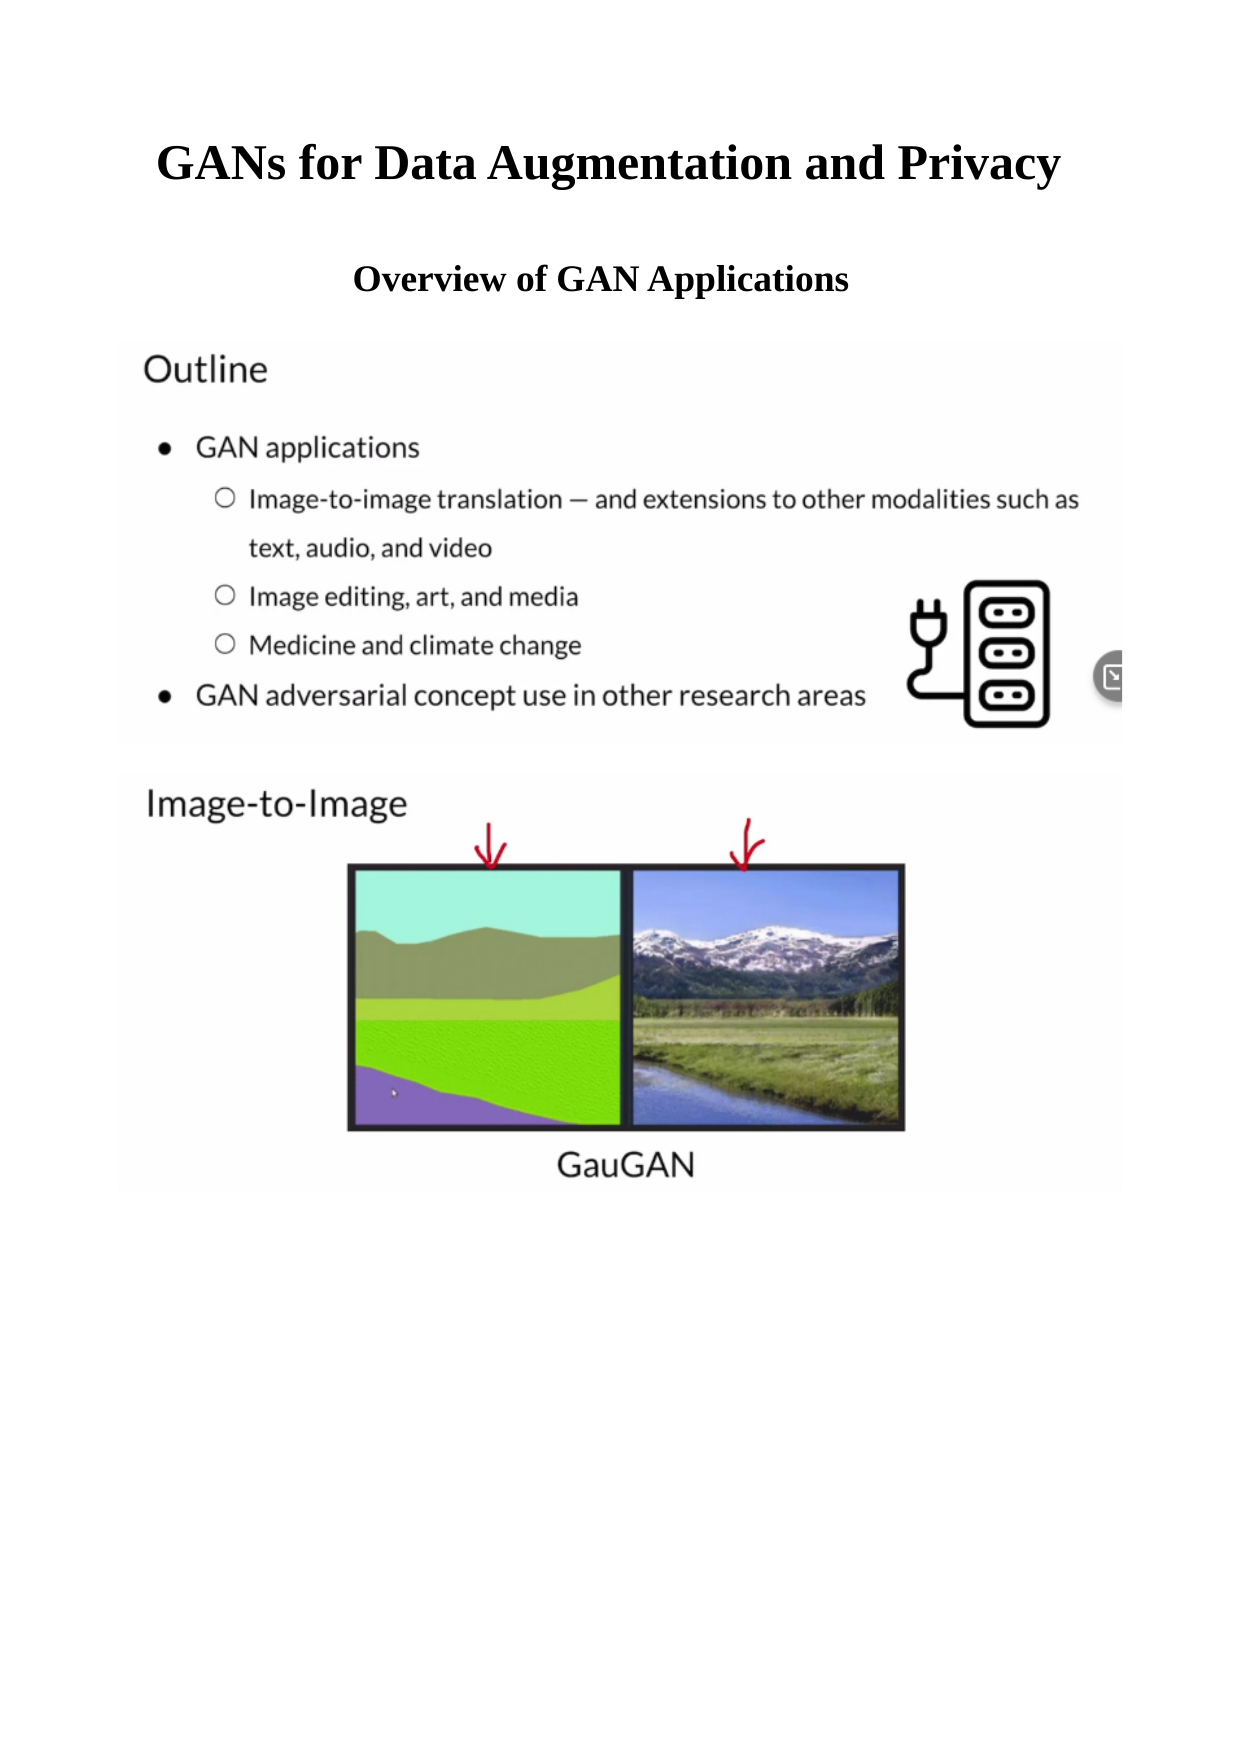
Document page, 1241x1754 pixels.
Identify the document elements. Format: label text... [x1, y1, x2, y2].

subtitle Overview of GAN Applications [118, 256, 1122, 299]
picture [118, 340, 1123, 745]
picture [118, 773, 1123, 1191]
subtitle GANs for Data Augmentation and Privacy [118, 133, 1122, 190]
